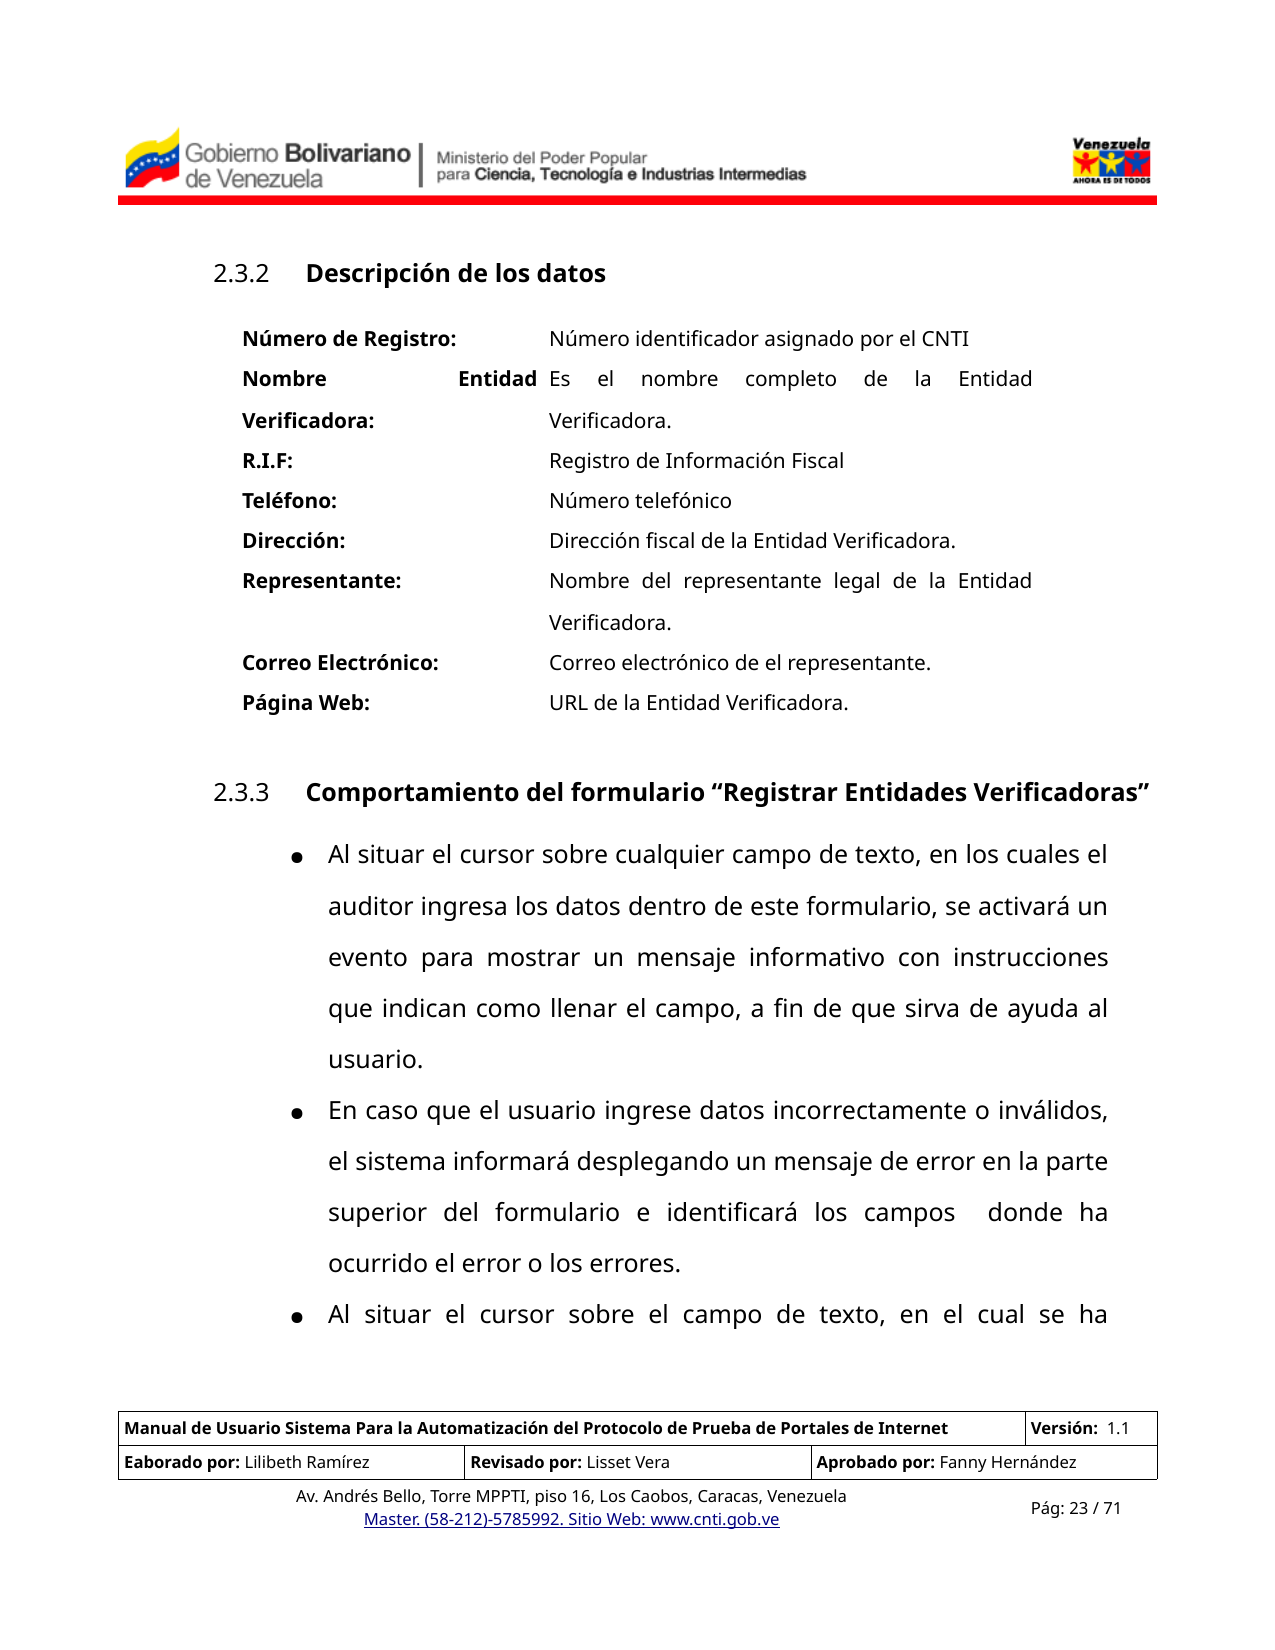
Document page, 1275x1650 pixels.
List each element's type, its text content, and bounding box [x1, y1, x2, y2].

table_cell Correo Electrónico: [236, 643, 543, 683]
table_cell Representante: [236, 560, 543, 643]
subtitle Descripción de los datos [118, 255, 1157, 289]
table_cell Página Web: [236, 683, 543, 722]
picture [118, 119, 1157, 205]
table_cell URL de la Entidad Verificadora. [543, 683, 1039, 722]
table_cell R.I.F: [236, 441, 543, 480]
list Al situar el cursor sobre el campo de texto, en el cual se ha [289, 1296, 1109, 1331]
table_cell Registro de Información Fiscal [543, 441, 1039, 480]
table_cell Dirección: [236, 520, 543, 560]
table_cell Teléfono: [236, 480, 543, 520]
list Al situar el cursor sobre cualquier campo de texto, en los cuales el auditor ingresa los datos dentro de este formulario, se activará un evento para mostrar un mensaje informativo con instrucciones que indican como llenar el campo, a fin de que sirva de ayuda al usuario. [289, 837, 1109, 1075]
table_header Número identificador asignado por el CNTI [543, 318, 1039, 358]
table_cell Nombre del representante legal de la Entidad Verificadora. [543, 560, 1039, 643]
table_header Número de Registro: [236, 318, 543, 358]
subtitle Comportamiento del formulario “Registrar Entidades Verificadoras” [118, 774, 1157, 808]
list En caso que el usuario ingrese datos incorrectamente o inválidos, el sistema informará desplegando un mensaje de error en la parte superior del formulario e identificará los campos donde ha ocurrido el error o los errores. [289, 1092, 1109, 1279]
table_cell Correo electrónico de el representante. [543, 643, 1039, 683]
table_cell Dirección fiscal de la Entidad Verificadora. [543, 520, 1039, 560]
table_cell Número telefónico [543, 480, 1039, 520]
table_cell Es el nombre completo de la Entidad Verificadora. [543, 358, 1039, 441]
table_cell Nombre Entidad Verificadora: [236, 358, 543, 441]
